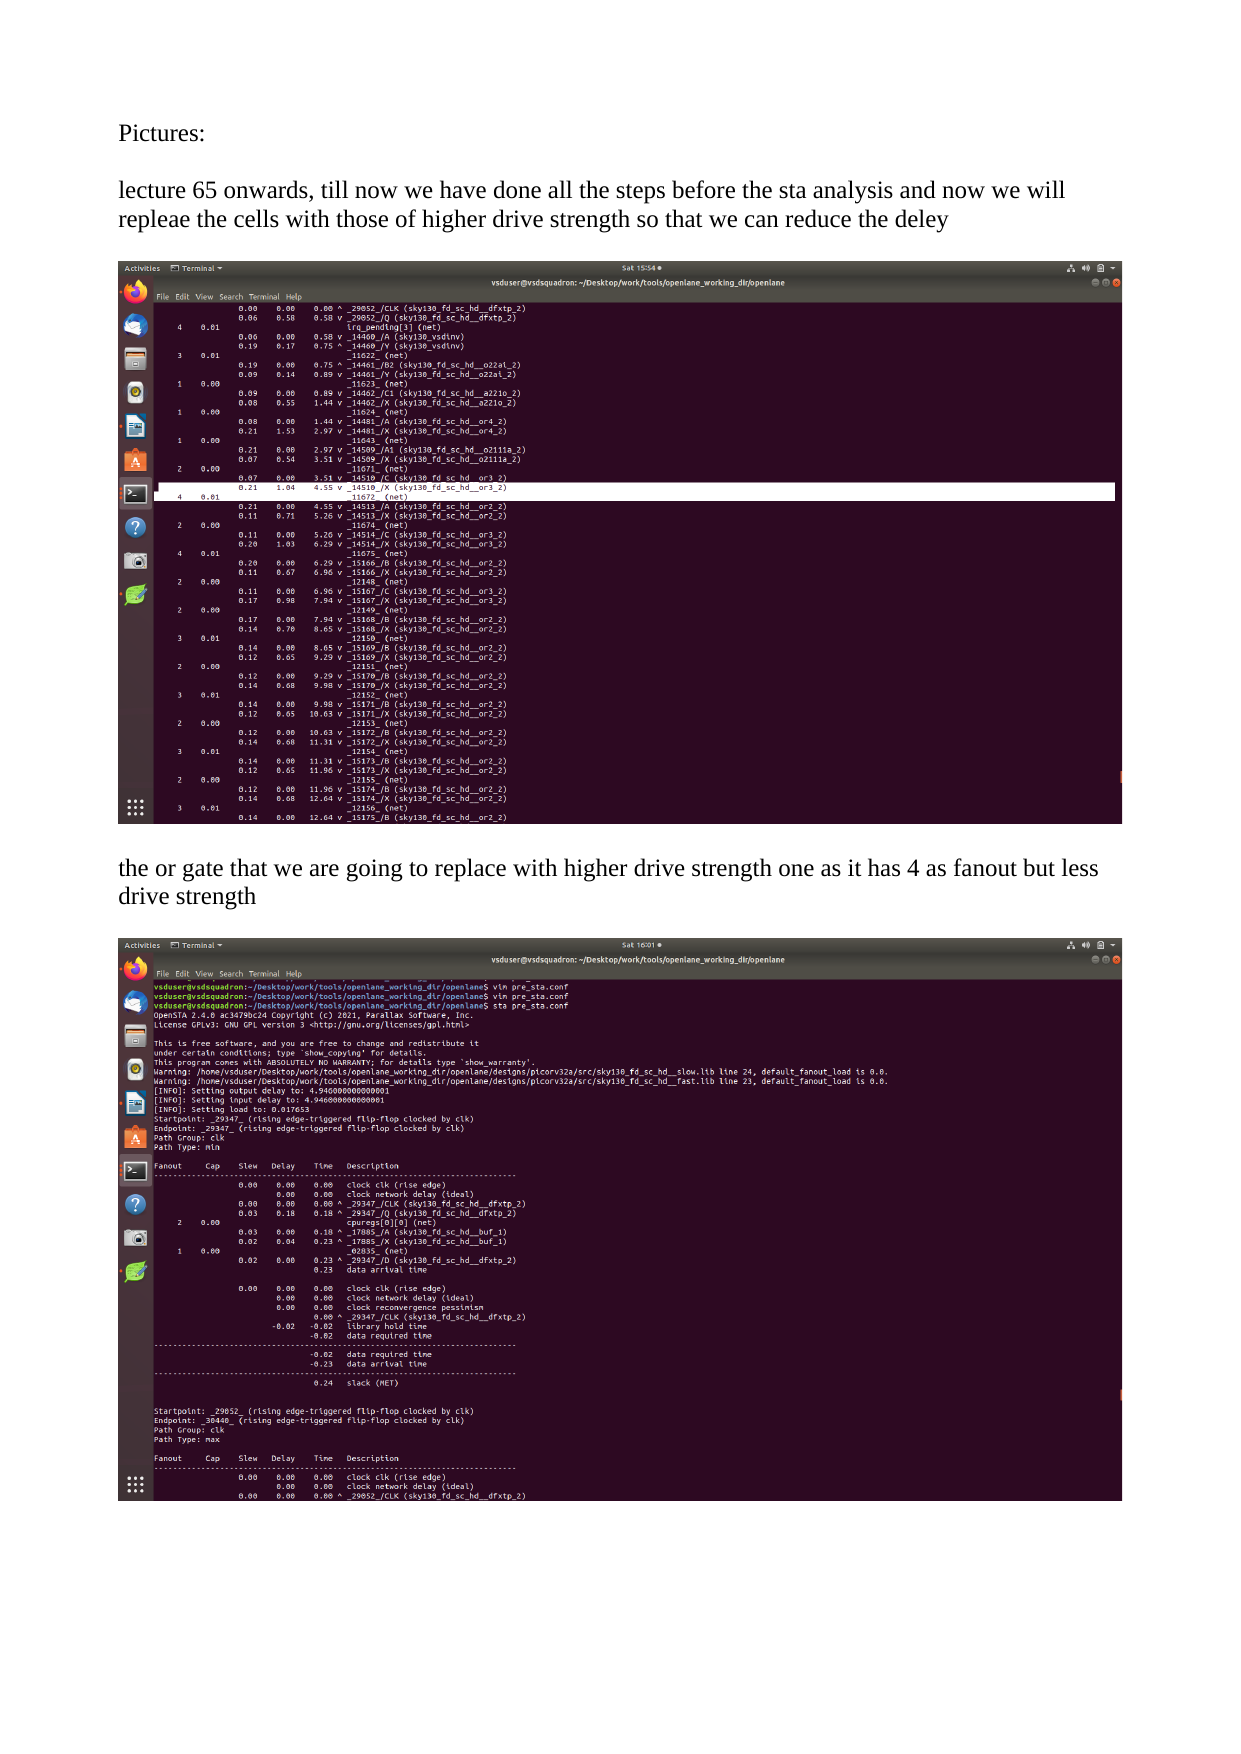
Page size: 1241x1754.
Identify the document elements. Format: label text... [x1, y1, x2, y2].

text lecture 65 onwards, till now we have done all the steps before the sta analysis and now we will repleae the cells with those of higher drive strength so that we can reduce the deley [118, 176, 1122, 233]
text the or gate that we are going to replace with higher drive strength one as it has 4 as fanout but less drive strength [118, 853, 1122, 910]
text Pictures: [118, 118, 1122, 147]
picture [118, 261, 1123, 824]
picture [118, 938, 1123, 1501]
